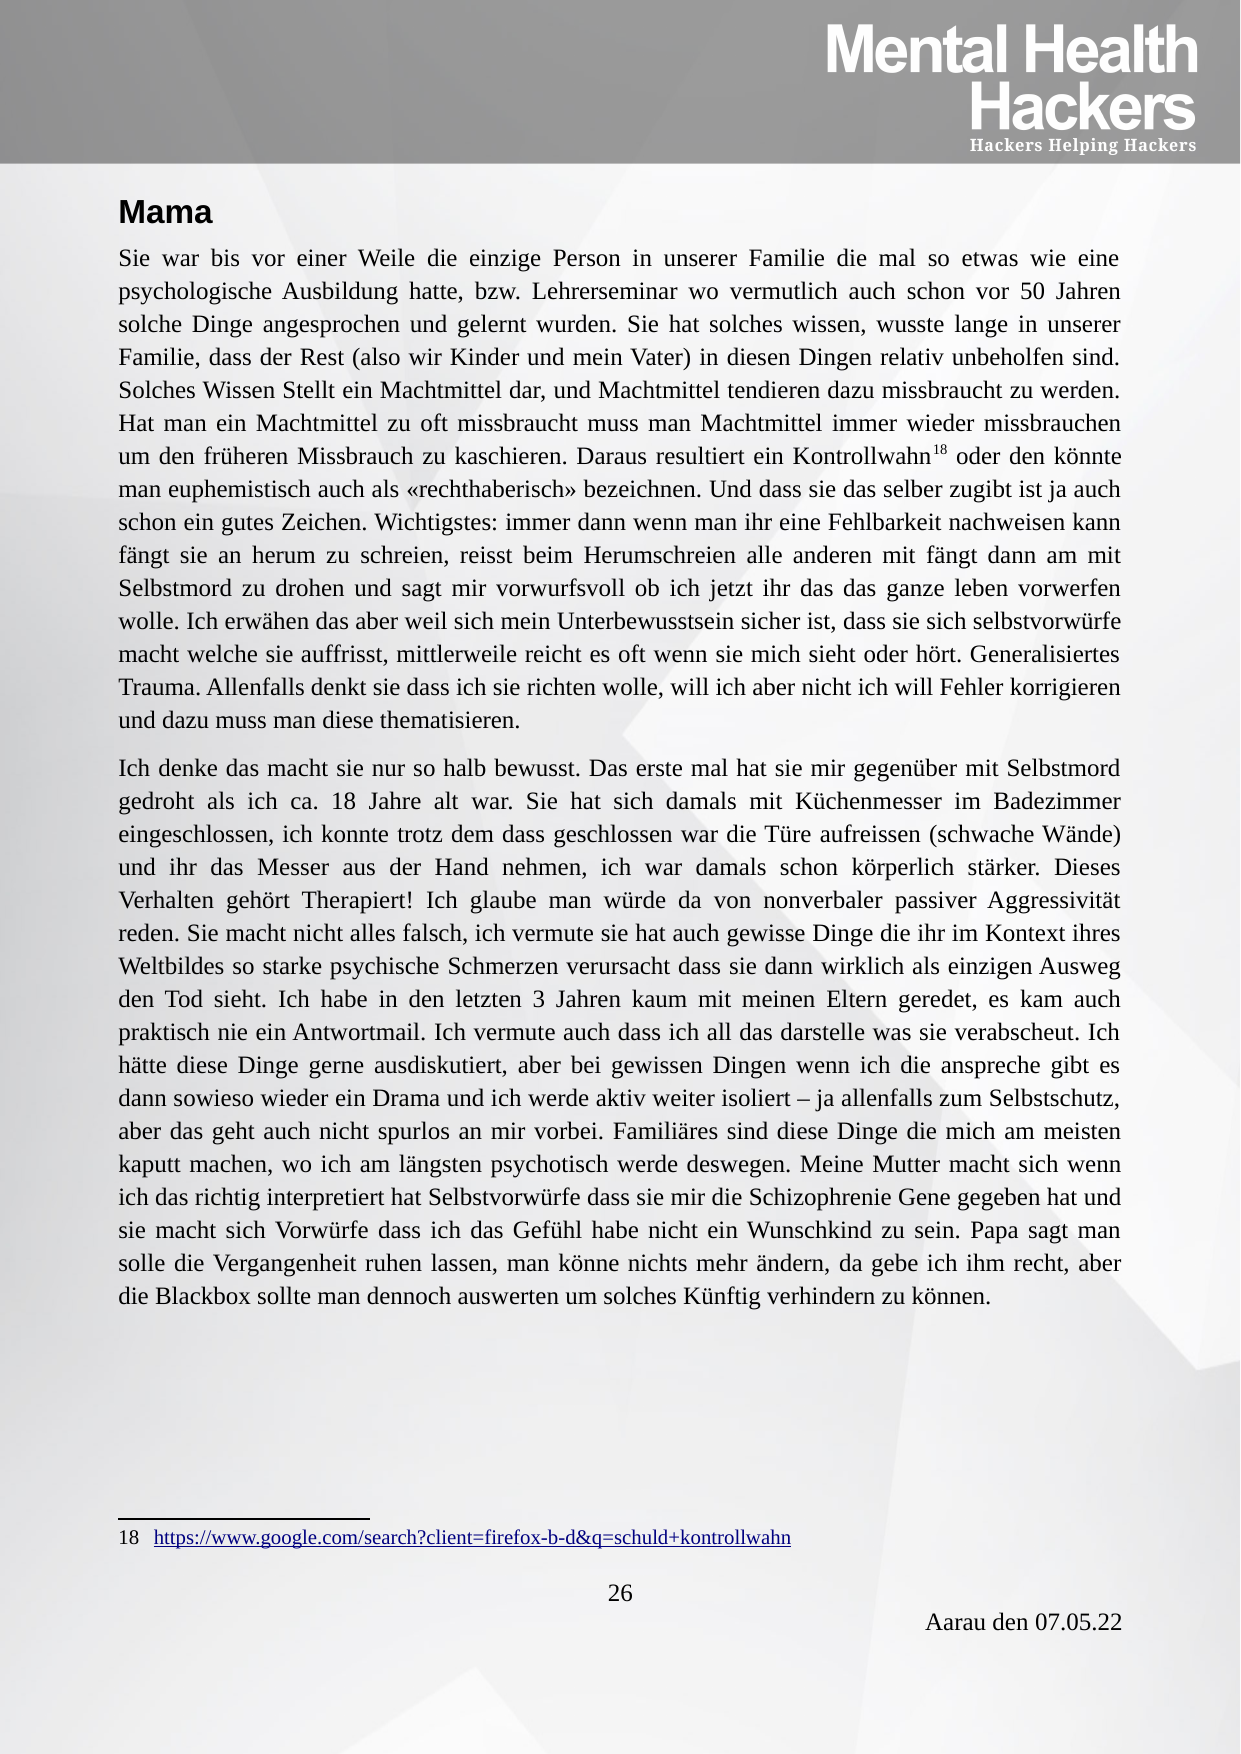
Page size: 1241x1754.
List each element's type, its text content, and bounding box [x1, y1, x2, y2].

picture [0, 0, 1241, 1754]
text https://www.google.com/search?client=firefox-b-d&q=schuld+kontrollwahn [118, 1525, 1122, 1549]
text Sie war bis vor einer Weile die einzige Person in unserer Familie die mal so etwas wie eine psychologische Ausbildung hatte, bzw. Lehrerseminar wo vermutlich auch schon vor 50 Jahren solche Dinge angesprochen und gelernt wurden. Sie hat solches wissen, wusste lange in unserer Familie, dass der Rest (also wir Kinder und mein Vater) in diesen Dingen relativ unbeholfen sind. Solches Wissen Stellt ein Machtmittel dar, und Machtmittel tendieren dazu missbraucht zu werden. Hat man ein Machtmittel zu oft missbraucht muss man Machtmittel immer wieder missbrauchen um den früheren Missbrauch zu kaschieren. Daraus resultiert ein Kontrollwahn oder den könnte man euphemistisch auch als «rechthaberisch» bezeichnen. Und dass sie das selber zugibt ist ja auch schon ein gutes Zeichen. Wichtigstes: immer dann wenn man ihr eine Fehlbarkeit nachweisen kann fängt sie an herum zu schreien, reisst beim Herumschreien alle anderen mit fängt dann am mit Selbstmord zu drohen und sagt mir vorwurfsvoll ob ich jetzt ihr das das ganze leben vorwerfen wolle. Ich erwähen das aber weil sich mein Unterbewusstsein sicher ist, dass sie sich selbstvorwürfe macht welche sie auffrisst, mittlerweile reicht es oft wenn sie mich sieht oder hört. Generalisiertes Trauma. Allenfalls denkt sie dass ich sie richten wolle, will ich aber nicht ich will Fehler korrigieren und dazu muss man diese thematisieren. [118, 243, 1122, 734]
subtitle Mama [118, 192, 1122, 231]
text Ich denke das macht sie nur so halb bewusst. Das erste mal hat sie mir gegenüber mit Selbstmord gedroht als ich ca. 18 Jahre alt war. Sie hat sich damals mit Küchenmesser im Badezimmer eingeschlossen, ich konnte trotz dem dass geschlossen war die Türe aufreissen (schwache Wände) und ihr das Messer aus der Hand nehmen, ich war damals schon körperlich stärker. Dieses Verhalten gehört Therapiert! Ich glaube man würde da von nonverbaler passiver Aggressivität reden. Sie macht nicht alles falsch, ich vermute sie hat auch gewisse Dinge die ihr im Kontext ihres Weltbildes so starke psychische Schmerzen verursacht dass sie dann wirklich als einzigen Ausweg den Tod sieht. Ich habe in den letzten 3 Jahren kaum mit meinen Eltern geredet, es kam auch praktisch nie ein Antwortmail. Ich vermute auch dass ich all das darstelle was sie verabscheut. Ich hätte diese Dinge gerne ausdiskutiert, aber bei gewissen Dingen wenn ich die anspreche gibt es dann sowieso wieder ein Drama und ich werde aktiv weiter isoliert – ja allenfalls zum Selbstschutz, aber das geht auch nicht spurlos an mir vorbei. Familiäres sind diese Dinge die mich am meisten kaputt machen, wo ich am längsten psychotisch werde deswegen. Meine Mutter macht sich wenn ich das richtig interpretiert hat Selbstvorwürfe dass sie mir die Schizophrenie Gene gegeben hat und sie macht sich Vorwürfe dass ich das Gefühl habe nicht ein Wunschkind zu sein. Papa sagt man solle die Vergangenheit ruhen lassen, man könne nichts mehr ändern, da gebe ich ihm recht, aber die Blackbox sollte man dennoch auswerten um solches Künftig verhindern zu können. [118, 753, 1122, 1310]
